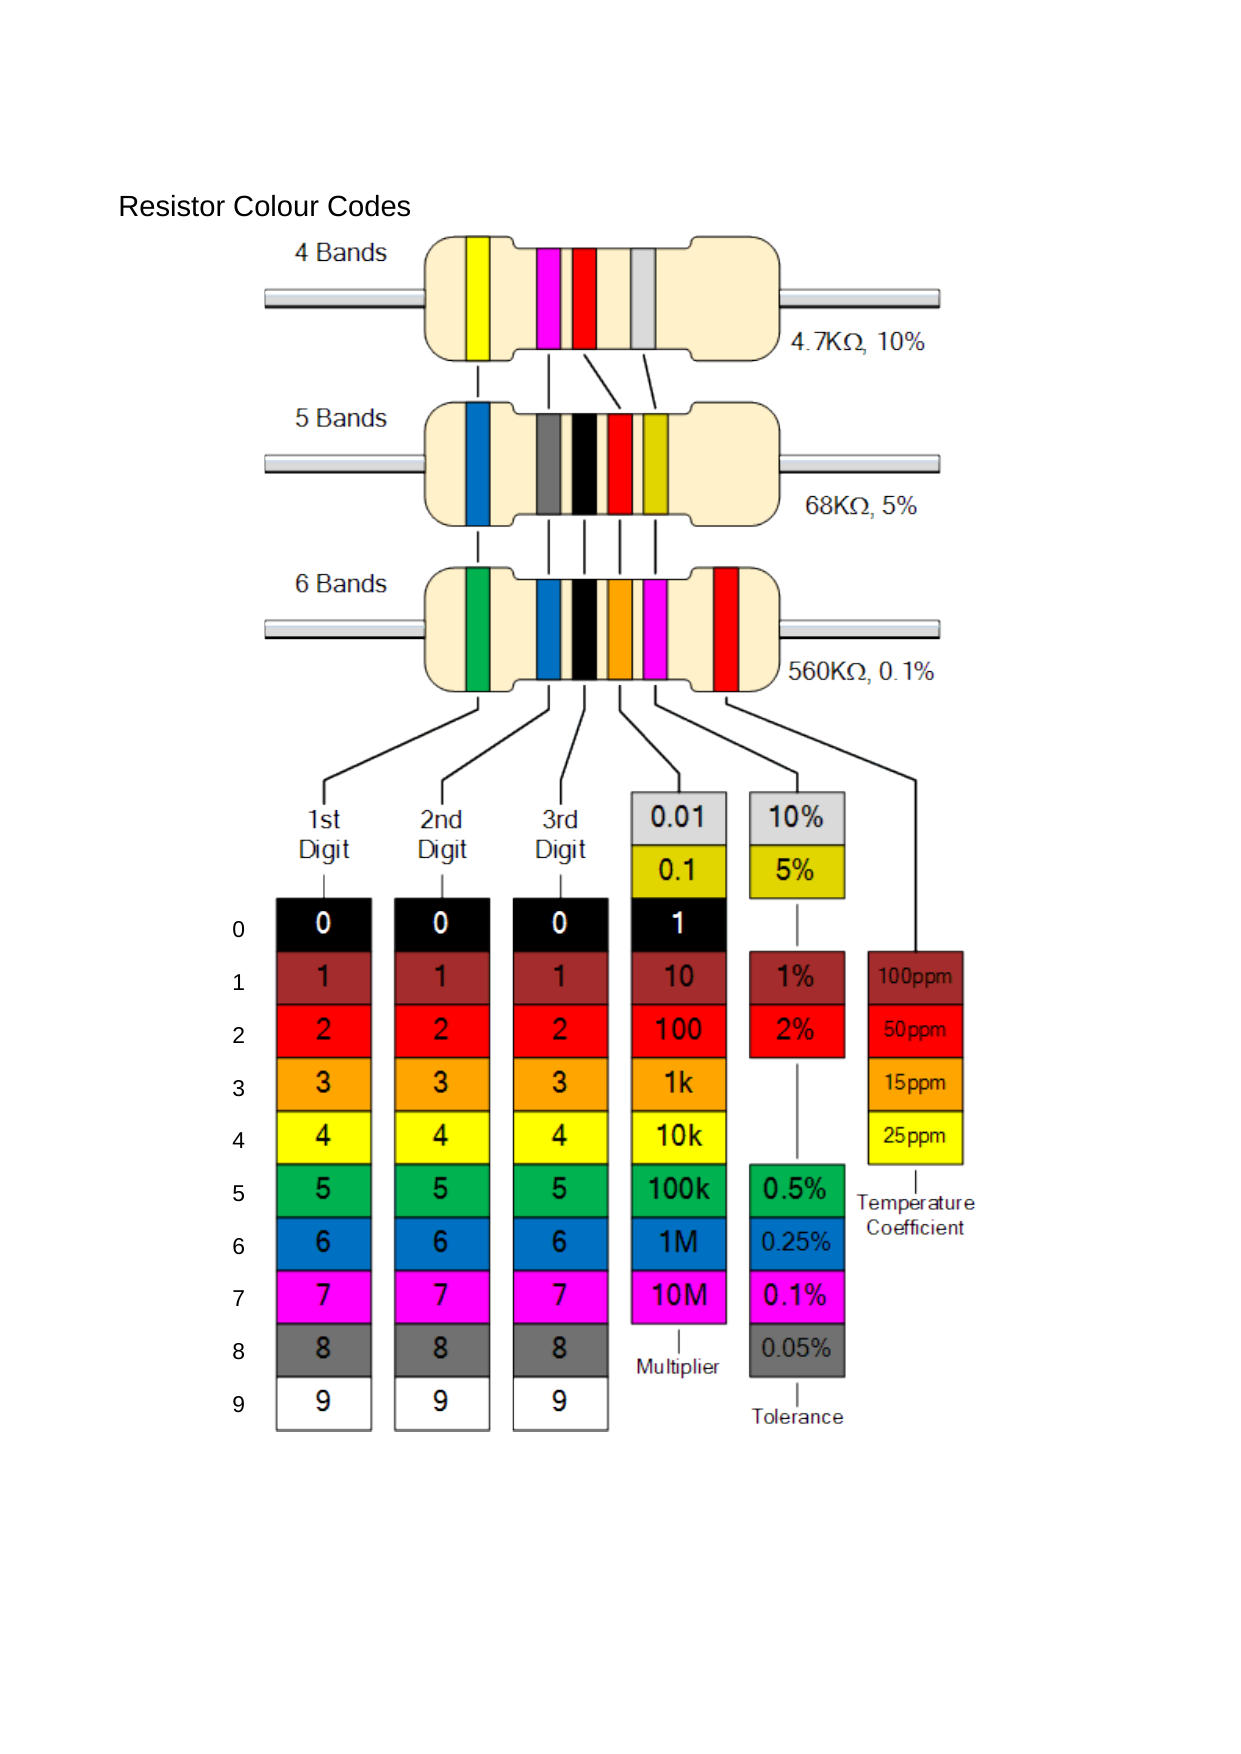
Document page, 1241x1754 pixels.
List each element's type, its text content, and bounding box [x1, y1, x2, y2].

picture [264, 235, 976, 1432]
subtitle Resistor Colour Codes [118, 189, 1122, 223]
